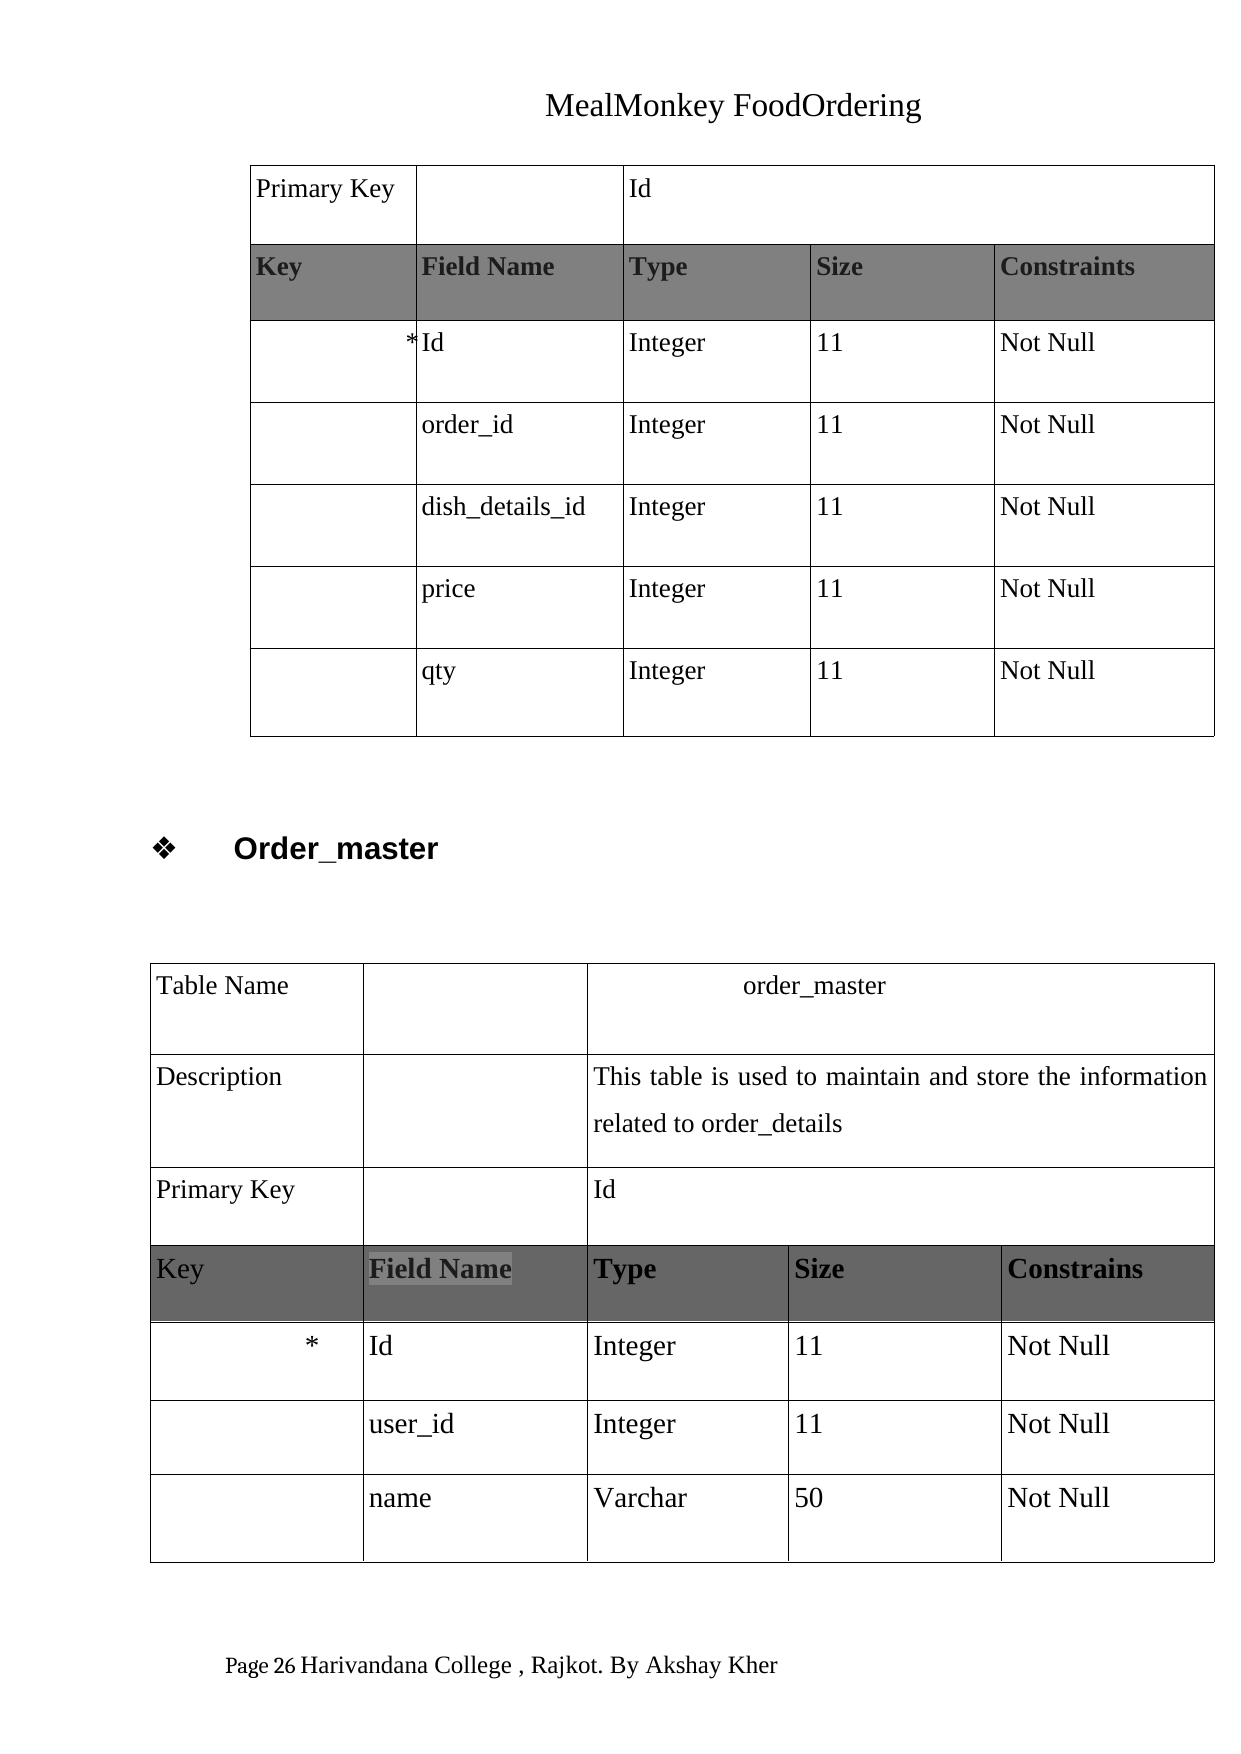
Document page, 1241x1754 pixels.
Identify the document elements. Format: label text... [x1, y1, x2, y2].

table_cell Not Null [995, 485, 1214, 566]
table_cell Not Null [995, 403, 1214, 484]
table_cell Integer [624, 485, 810, 566]
table_cell [151, 1401, 363, 1473]
table_cell Not Null [1002, 1401, 1214, 1473]
table_cell 11 [811, 321, 994, 402]
table_cell [251, 485, 416, 566]
table_cell Id [624, 166, 1214, 243]
table_cell Key [151, 1246, 363, 1321]
table_cell name [364, 1475, 587, 1561]
table_cell price [417, 567, 623, 648]
table_cell 11 [811, 485, 994, 566]
table_cell Type [588, 1246, 788, 1321]
table_header [364, 964, 587, 1054]
table_cell Description [151, 1055, 363, 1167]
table_cell Size [811, 245, 994, 320]
table_cell 11 [811, 649, 994, 736]
table_cell dish_details_id [417, 485, 623, 566]
table_cell [364, 1055, 587, 1167]
table_cell Id [417, 321, 623, 402]
table_cell Constrains [1002, 1246, 1214, 1321]
table_cell * [251, 321, 416, 402]
table_cell Not Null [995, 321, 1214, 402]
table_cell 50 [789, 1475, 1001, 1561]
table_cell 11 [789, 1323, 1001, 1400]
table_cell Field Name [417, 245, 623, 320]
table_cell Constraints [995, 245, 1214, 320]
table_cell Type [624, 245, 810, 320]
table_cell Not Null [1002, 1323, 1214, 1400]
text ❖ Order_master [150, 826, 1214, 868]
table_cell Size [789, 1246, 1001, 1321]
table_cell Integer [624, 321, 810, 402]
table_cell Integer [624, 567, 810, 648]
table_cell [251, 567, 416, 648]
table_cell 11 [811, 567, 994, 648]
table_cell [417, 166, 623, 243]
table_cell Not Null [995, 649, 1214, 736]
table_cell Not Null [995, 567, 1214, 648]
table_cell Primary Key [151, 1168, 363, 1245]
table_cell [364, 1168, 587, 1245]
table_header order_master [588, 964, 1214, 1054]
table_cell Integer [588, 1323, 788, 1400]
table_cell Integer [624, 649, 810, 736]
table_cell * [151, 1323, 363, 1400]
table_cell Id [588, 1168, 1214, 1245]
table_cell Integer [624, 403, 810, 484]
table_cell Key [251, 245, 416, 320]
table_cell qty [417, 649, 623, 736]
table_header Table Name [151, 964, 363, 1054]
table_cell Not Null [1002, 1475, 1214, 1561]
table_cell [151, 1475, 363, 1561]
table_cell 11 [789, 1401, 1001, 1473]
table_cell order_id [417, 403, 623, 484]
table_cell Varchar [588, 1475, 788, 1561]
table_cell Field Name [364, 1246, 587, 1321]
table_cell This table is used to maintain and store the information related to order_details [588, 1055, 1214, 1167]
table_cell Id [364, 1323, 587, 1400]
table_cell user_id [364, 1401, 587, 1473]
table_cell 11 [811, 403, 994, 484]
table_cell [251, 403, 416, 484]
table_cell [251, 649, 416, 736]
table_cell Integer [588, 1401, 788, 1473]
table_cell Primary Key [251, 166, 416, 243]
